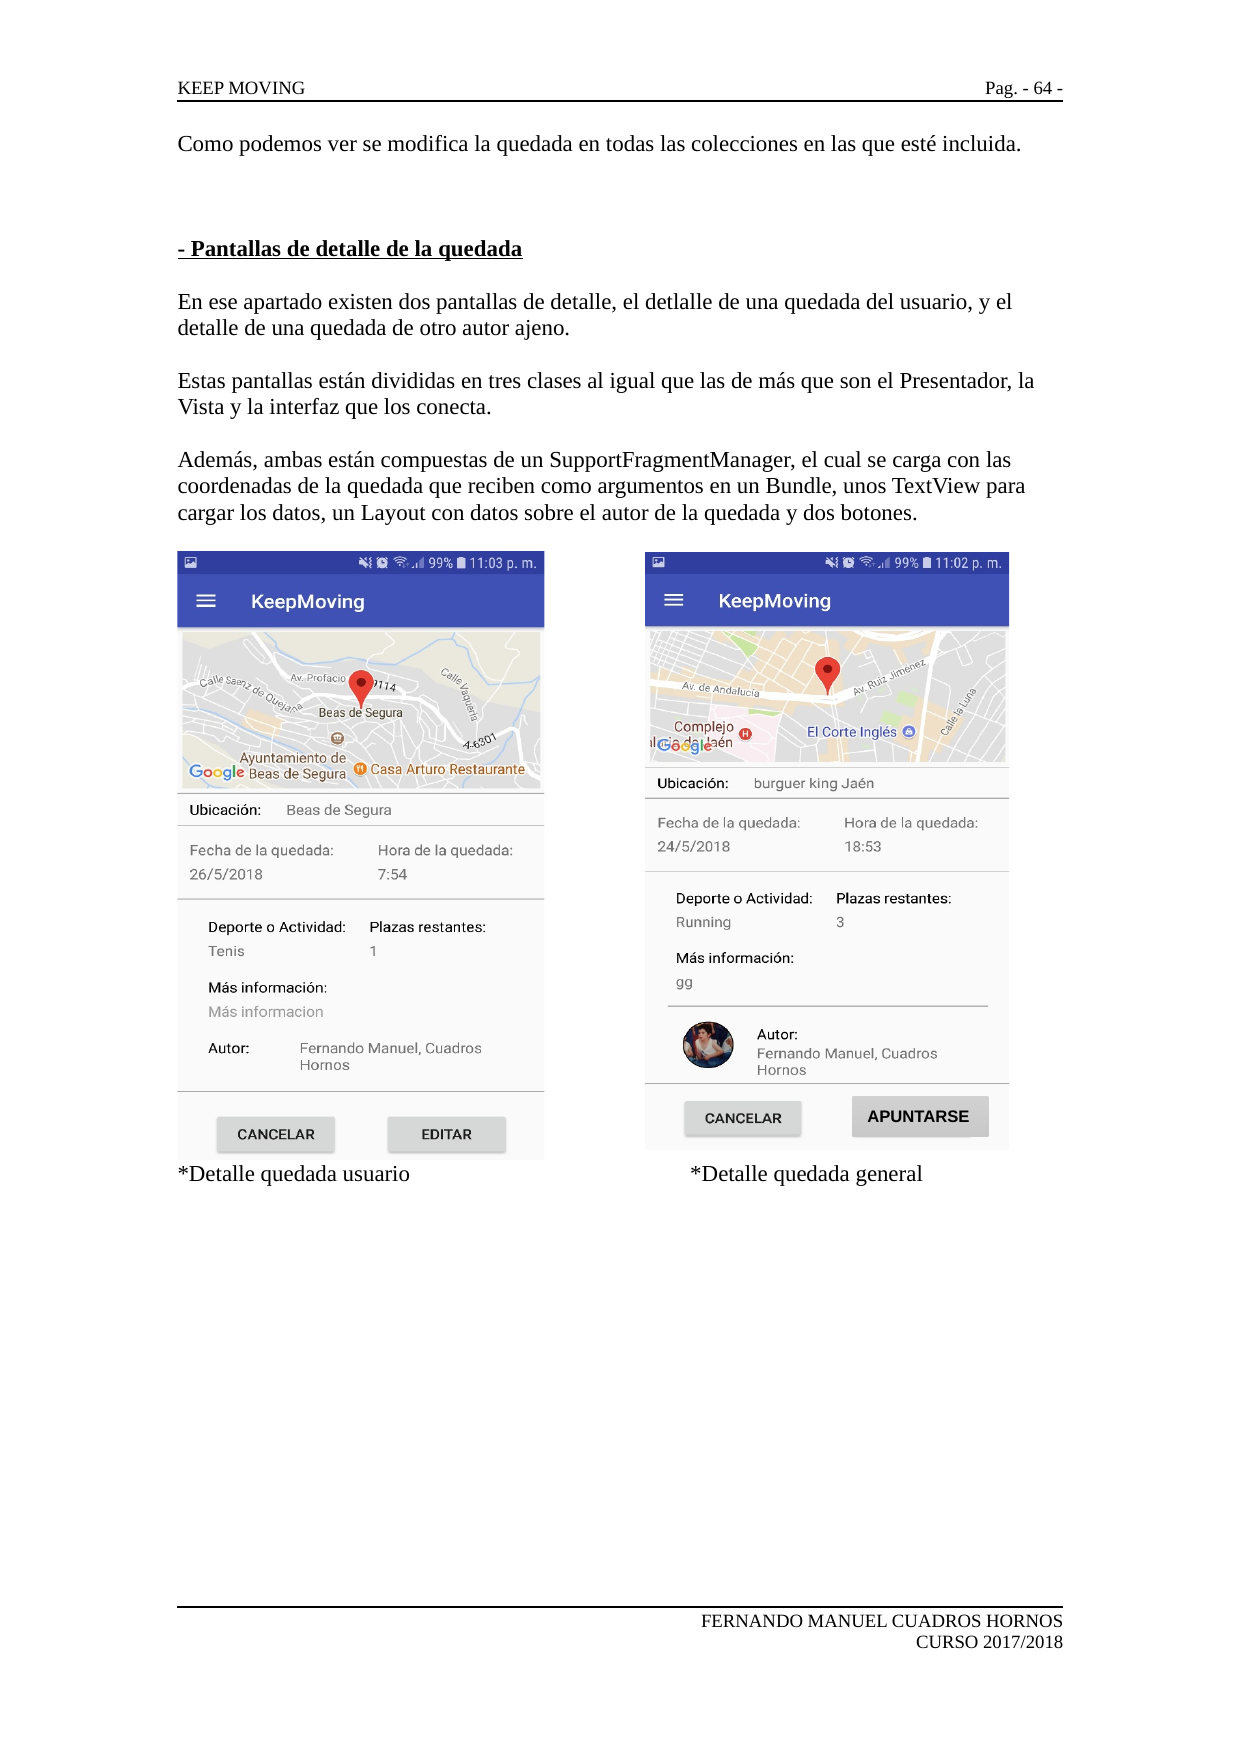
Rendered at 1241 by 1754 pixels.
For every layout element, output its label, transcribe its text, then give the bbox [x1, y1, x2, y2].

text - Pantallas de detalle de la quedada [177, 235, 1063, 262]
text En ese apartado existen dos pantallas de detalle, el detlalle de una quedada del usuario, y el detalle de una quedada de otro autor ajeno. [177, 288, 1063, 341]
text Además, ambas están compuestas de un SupportFragmentManager, el cual se carga con las coordenadas de la quedada que reciben como argumentos en un Bundle, unos TextView para cargar los datos, un Layout con datos sobre el autor de la quedada y dos botones. [177, 446, 1063, 525]
text Estas pantallas están divididas en tres clases al igual que las de más que son el Presentador, la Vista y la interfaz que los conecta. [177, 367, 1063, 420]
text Como podemos ver se modifica la quedada en todas las colecciones en las que esté incluida. [177, 130, 1063, 156]
text *Detalle quedada usuario *Detalle quedada general [177, 1159, 1063, 1186]
